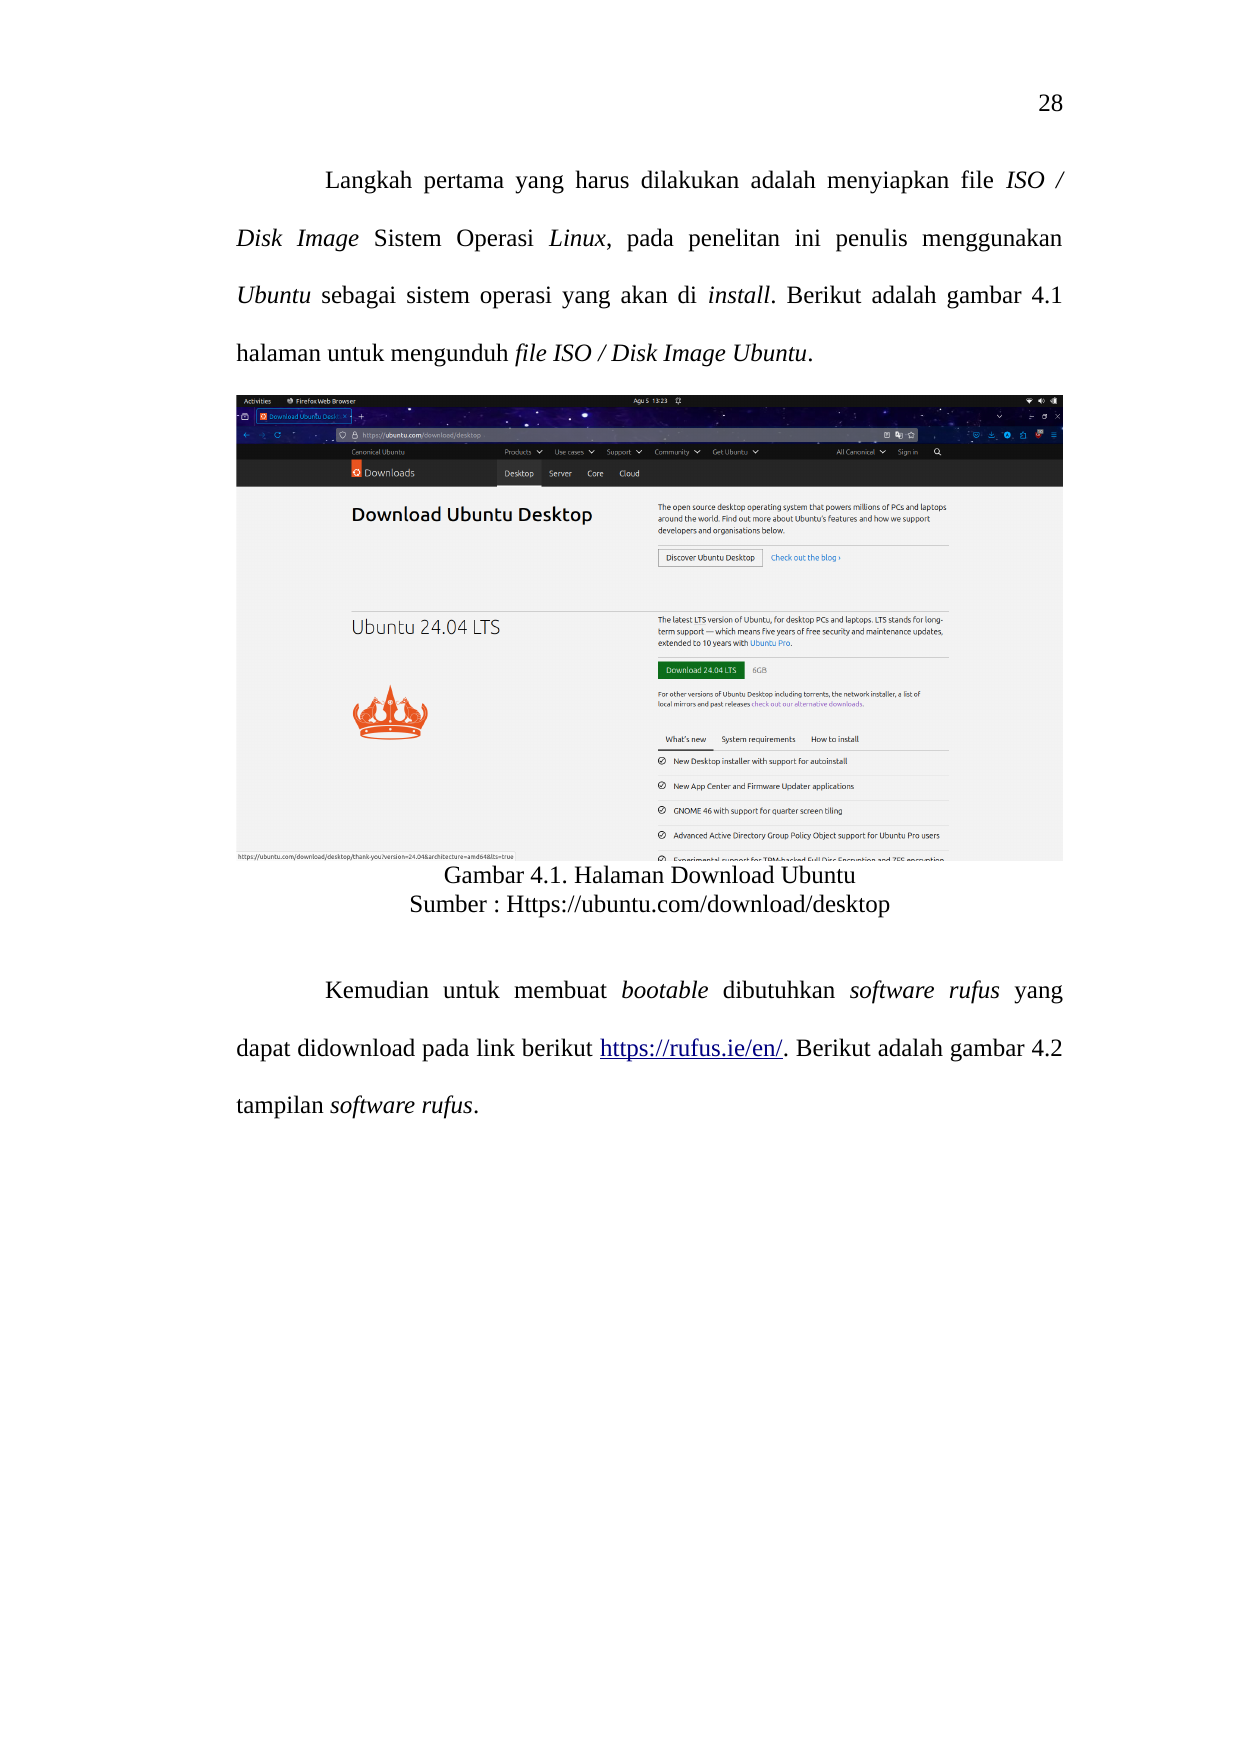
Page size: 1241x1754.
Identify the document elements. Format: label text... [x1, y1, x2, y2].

text Sumber : https://ubuntu.com/download/desktop [236, 889, 1063, 918]
text Langkah pertama yang harus dilakukan adalah menyiapkan file ISO / Disk Image Sistem Operasi Linux, pada penelitan ini penulis menggunakan Ubuntu sebagai sistem operasi yang akan di install. Berikut adalah gambar 4.1 halaman untuk mengunduh file ISO / Disk Image Ubuntu. [236, 165, 1063, 367]
text Gambar 4.1. Halaman Download Ubuntu [236, 861, 1063, 889]
picture [236, 395, 1063, 861]
text Kemudian untuk membuat bootable dibutuhkan software rufus yang dapat didownload pada link berikut https://rufus.ie/en/. Berikut adalah gambar 4.2 tampilan software rufus. [236, 918, 1063, 1119]
